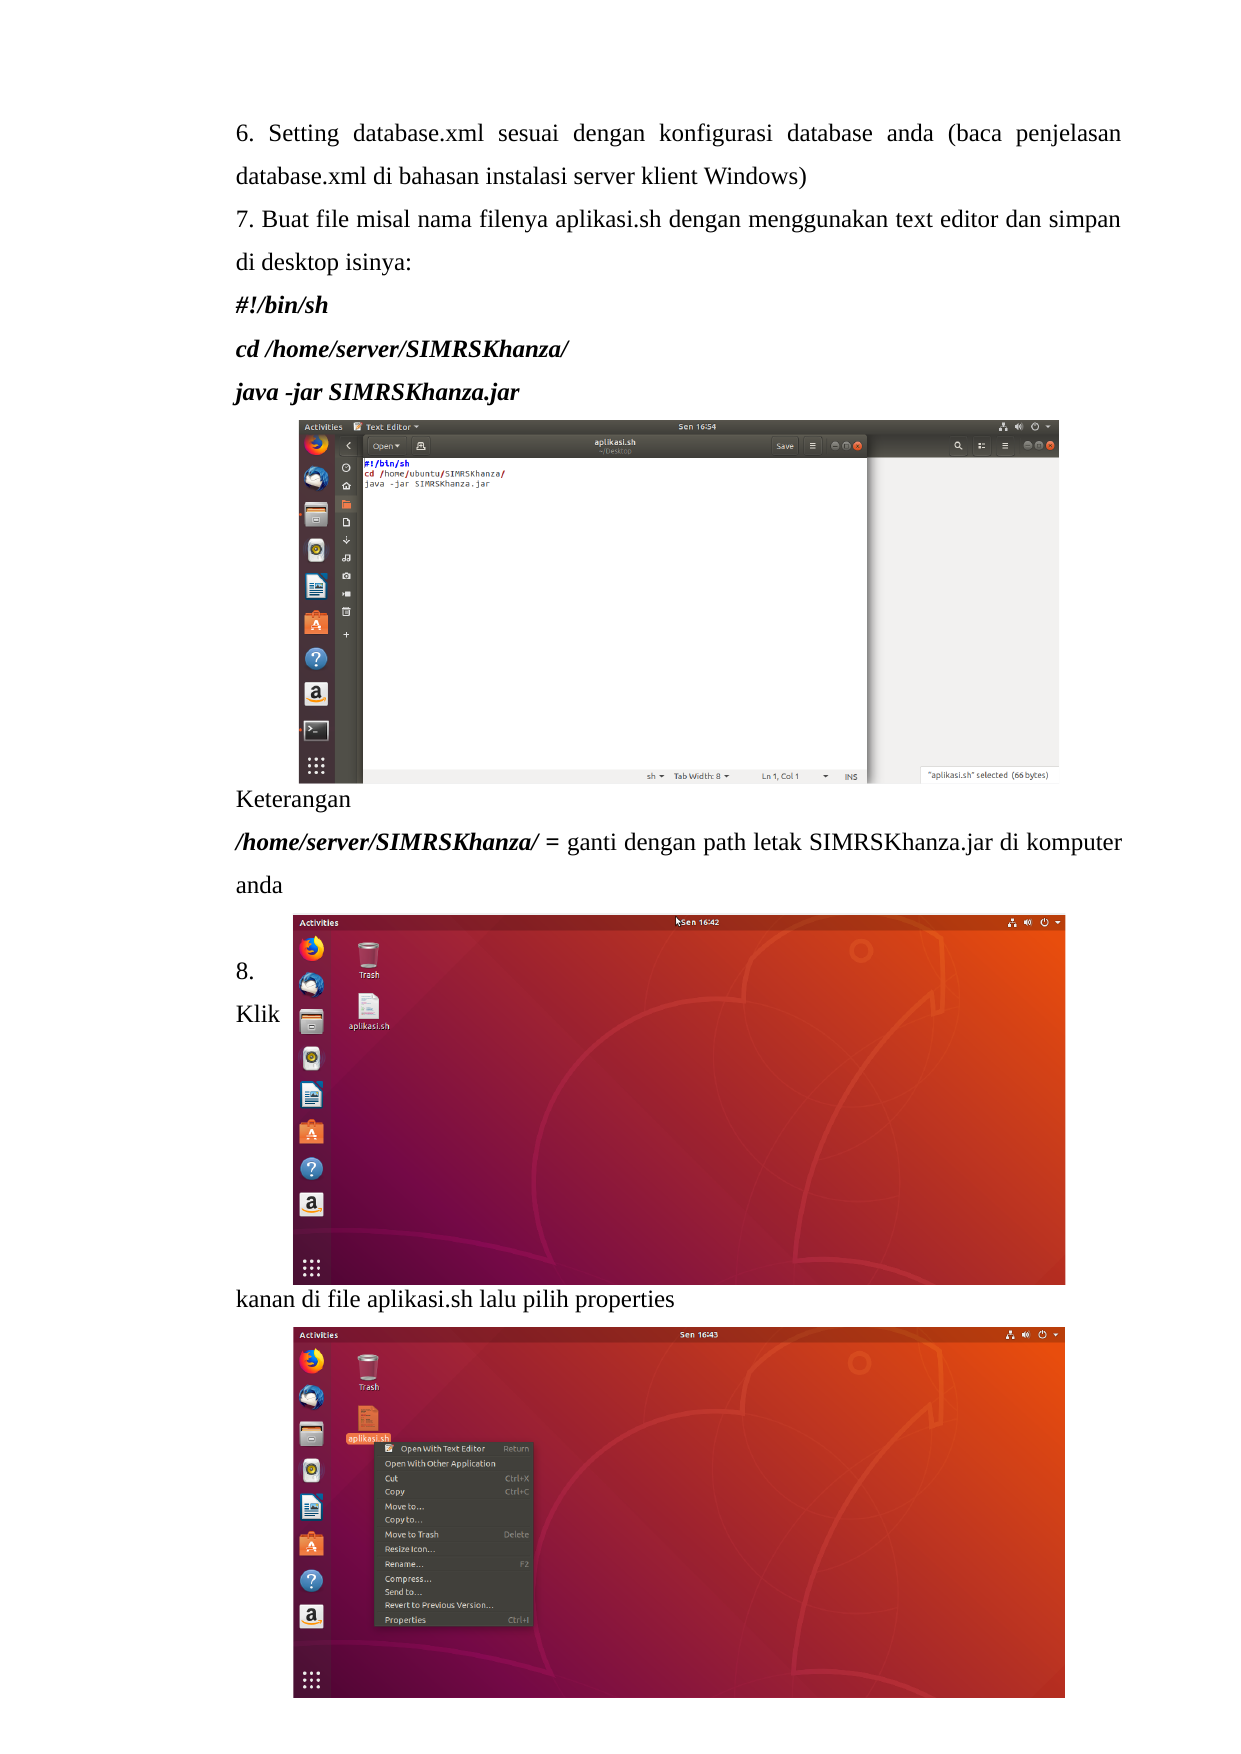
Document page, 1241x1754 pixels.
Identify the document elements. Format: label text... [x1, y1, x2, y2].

text 6. Setting database.xml sesuai dengan konfigurasi database anda (baca penjelasan database.xml di bahasan instalasi server klient Windows) [236, 118, 1122, 190]
text Keterangan [236, 463, 1122, 812]
picture [292, 913, 1066, 1285]
text /home/server/SIMRSKhanza/ = ganti dengan path letak SIMRSKhanza.jar di komputer anda [236, 827, 1122, 899]
text cd /home/server/SIMRSKhanza/ [236, 334, 1122, 362]
text java -jar SIMRSKhanza.jar [236, 377, 1122, 406]
text #!/bin/sh [236, 291, 1122, 319]
text 7. Buat file misal nama filenya aplikasi.sh dengan menggunakan text editor dan simpan di desktop isinya: [236, 204, 1122, 276]
picture [293, 1327, 1065, 1698]
picture [298, 420, 1060, 784]
text 8. Klik kanan di file aplikasi.sh lalu pilih properties [236, 956, 1122, 1313]
